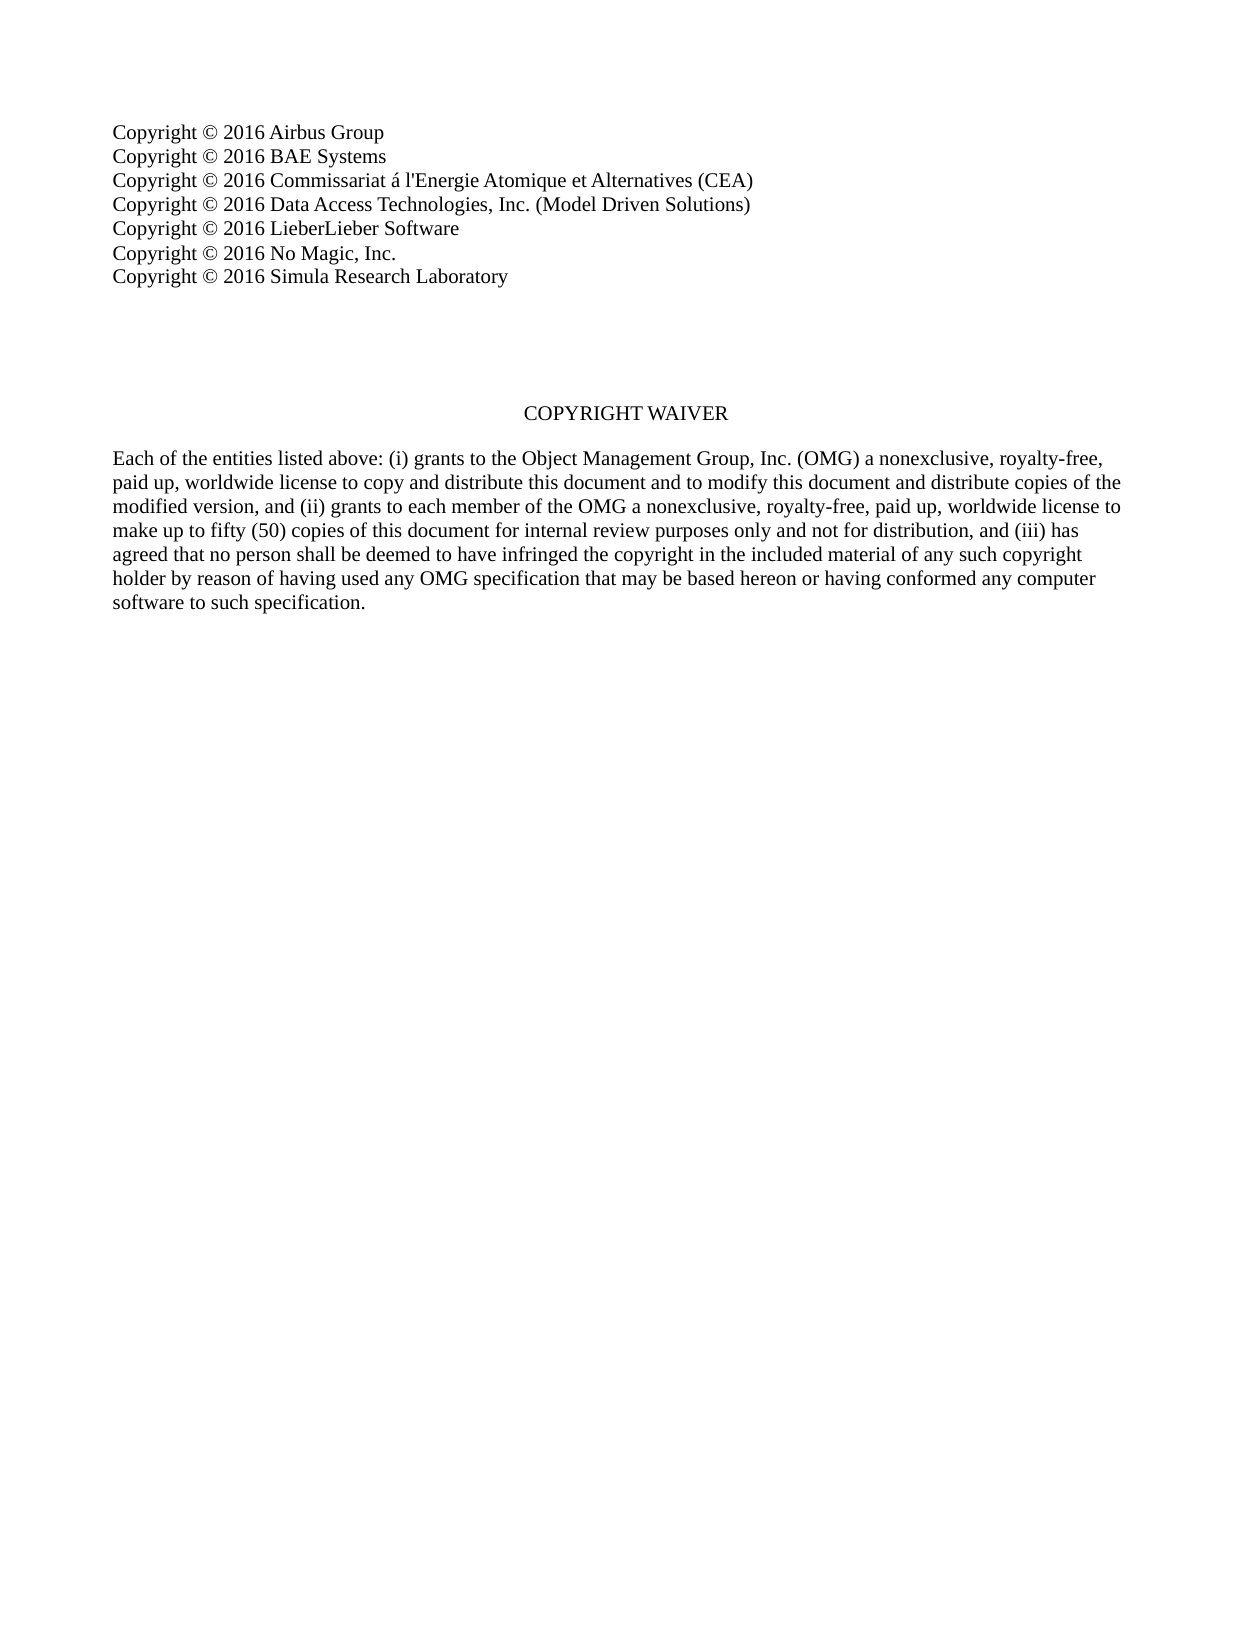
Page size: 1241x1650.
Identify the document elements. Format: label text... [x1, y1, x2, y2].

text Copyright © 2016 No Magic, Inc. [112, 240, 1125, 264]
text Copyright © 2016 Airbus Group [112, 120, 1125, 144]
text Copyright © 2016 LieberLieber Software [112, 216, 1125, 240]
text Copyright © 2016 BAE Systems [112, 144, 1125, 168]
text Copyright © 2016 Simula Research Laboratory [112, 264, 1125, 288]
text Copyright © 2016 Data Access Technologies, Inc. (Model Driven Solutions) [112, 192, 1125, 216]
subtitle COPYRIGHT WAIVER [127, 400, 1125, 425]
text Each of the entities listed above: (i) grants to the Object Management Group, Inc. (OMG) a nonexclusive, royalty-free, paid up, worldwide license to copy and distribute this document and to modify this document and distribute copies of the modified version, and (ii) grants to each member of the OMG a nonexclusive, royalty-free, paid up, worldwide license to make up to fifty (50) copies of this document for internal review purposes only and not for distribution, and (iii) has agreed that no person shall be deemed to have infringed the copyright in the included material of any such copyright holder by reason of having used any OMG specification that may be based hereon or having conformed any computer software to such specification. [112, 446, 1125, 614]
text Copyright © 2016 Commissariat á l'Energie Atomique et Alternatives (CEA) [112, 168, 1125, 192]
